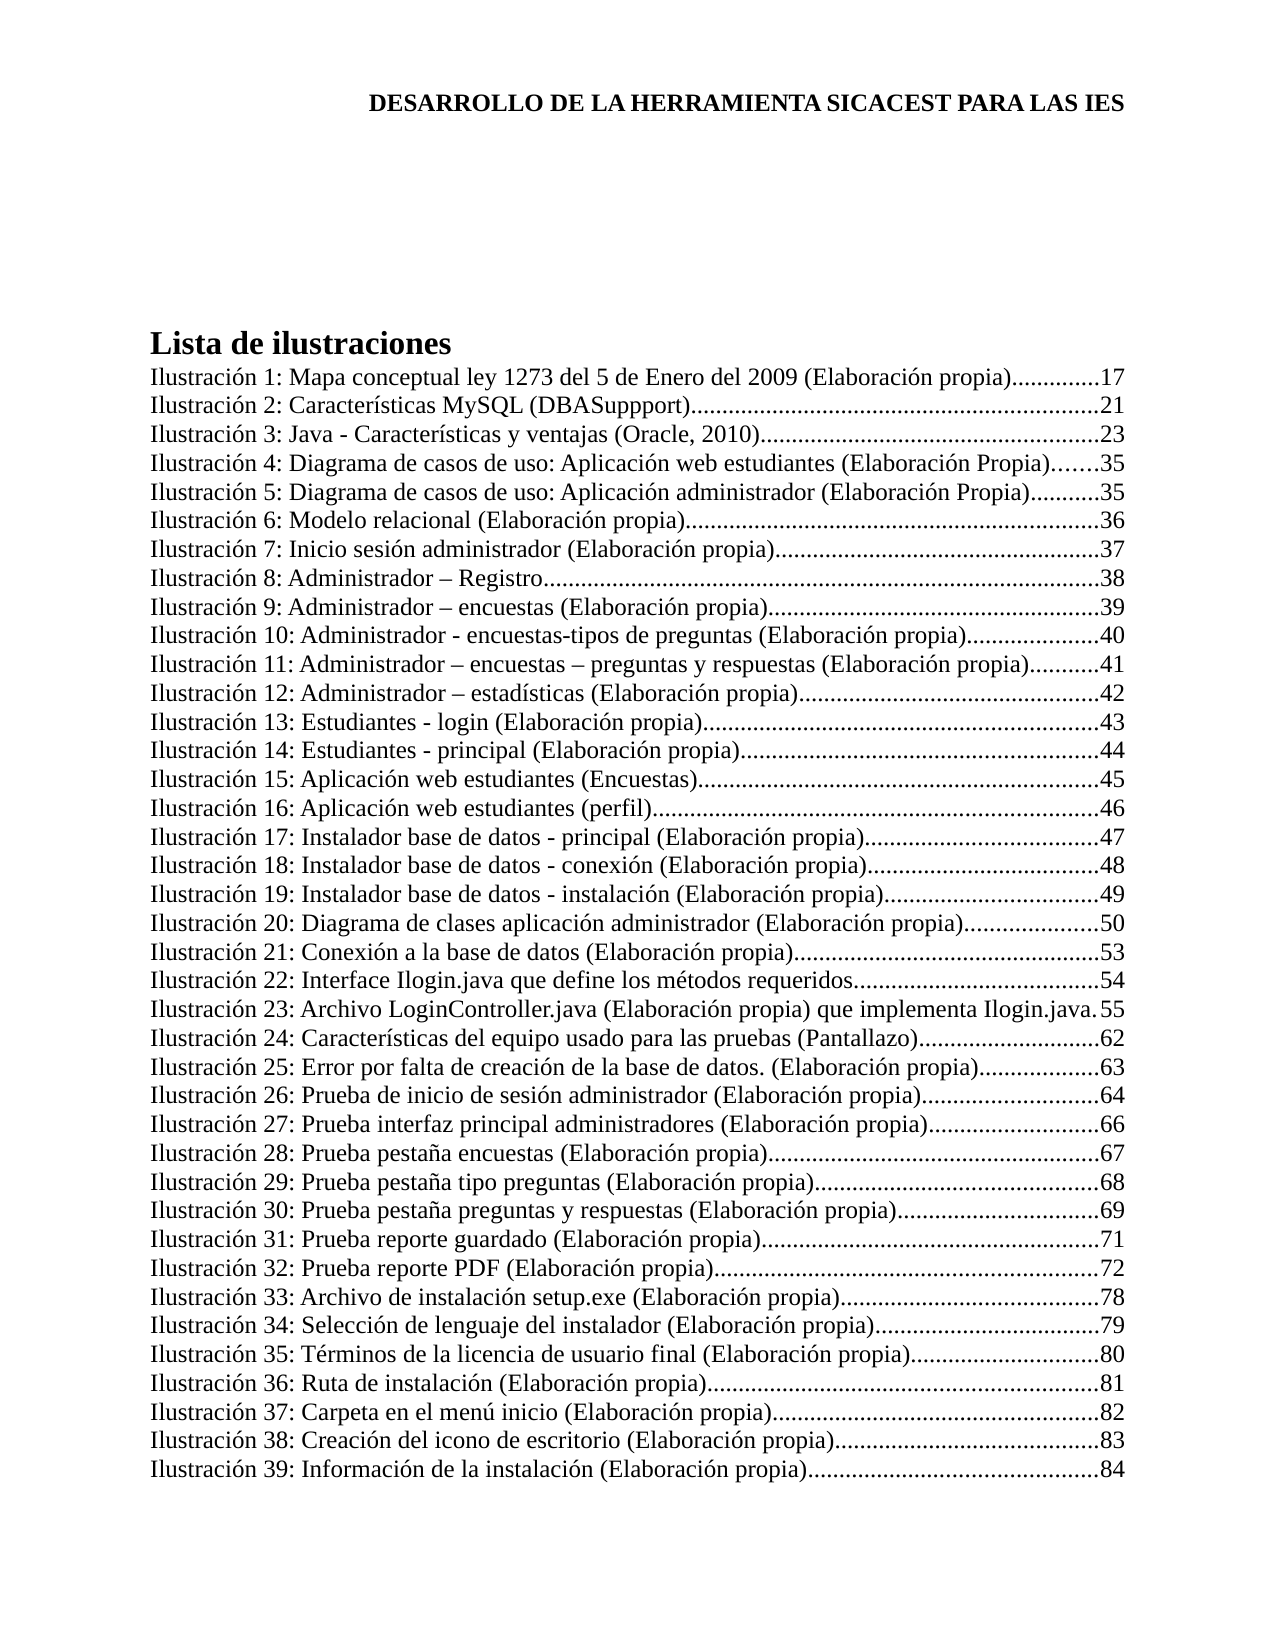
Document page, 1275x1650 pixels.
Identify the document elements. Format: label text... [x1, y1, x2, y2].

text Ilustración 5: Diagrama de casos de uso: Aplicación administrador (Elaboración Propia) 35 [150, 477, 1125, 505]
text Ilustración 6: Modelo relacional (Elaboración propia) 36 [150, 505, 1125, 534]
text Ilustración 24: Características del equipo usado para las pruebas (Pantallazo) 62 [150, 1023, 1125, 1052]
text Ilustración 4: Diagrama de casos de uso: Aplicación web estudiantes (Elaboración Propia) 35 [150, 448, 1125, 477]
text Ilustración 18: Instalador base de datos - conexión (Elaboración propia) 48 [150, 850, 1125, 879]
text Ilustración 26: Prueba de inicio de sesión administrador (Elaboración propia) 64 [150, 1080, 1125, 1109]
text Ilustración 10: Administrador - encuestas-tipos de preguntas (Elaboración propia) 40 [150, 620, 1125, 649]
text Ilustración 27: Prueba interfaz principal administradores (Elaboración propia) 66 [150, 1109, 1125, 1138]
text Ilustración 22: Interface Ilogin.java que define los métodos requeridos. 54 [150, 965, 1125, 994]
text Ilustración 15: Aplicación web estudiantes (Encuestas) 45 [150, 764, 1125, 793]
text Ilustración 39: Información de la instalación (Elaboración propia) 84 [150, 1454, 1125, 1483]
text Ilustración 1: Mapa conceptual ley 1273 del 5 de Enero del 2009 (Elaboración propia) 17 [150, 362, 1125, 390]
text Ilustración 13: Estudiantes - login (Elaboración propia) 43 [150, 707, 1125, 735]
text Ilustración 23: Archivo LoginController.java (Elaboración propia) que implementa Ilogin.java 55 [150, 994, 1125, 1023]
text Ilustración 32: Prueba reporte PDF (Elaboración propia) 72 [150, 1253, 1125, 1282]
text Ilustración 34: Selección de lenguaje del instalador (Elaboración propia) 79 [150, 1310, 1125, 1339]
text Ilustración 17: Instalador base de datos - principal (Elaboración propia) 47 [150, 822, 1125, 850]
text Ilustración 2: Características MySQL (DBASuppport) 21 [150, 390, 1125, 419]
text Ilustración 14: Estudiantes - principal (Elaboración propia) 44 [150, 735, 1125, 764]
subtitle Lista de ilustraciones [150, 323, 1125, 362]
text Ilustración 36: Ruta de instalación (Elaboración propia) 81 [150, 1368, 1125, 1397]
text Ilustración 7: Inicio sesión administrador (Elaboración propia) 37 [150, 534, 1125, 563]
text Ilustración 37: Carpeta en el menú inicio (Elaboración propia) 82 [150, 1397, 1125, 1425]
text Ilustración 20: Diagrama de clases aplicación administrador (Elaboración propia) 50 [150, 908, 1125, 937]
text Ilustración 38: Creación del icono de escritorio (Elaboración propia) 83 [150, 1425, 1125, 1454]
text Ilustración 31: Prueba reporte guardado (Elaboración propia) 71 [150, 1224, 1125, 1253]
text Ilustración 11: Administrador – encuestas – preguntas y respuestas (Elaboración propia) 41 [150, 649, 1125, 678]
text Ilustración 28: Prueba pestaña encuestas (Elaboración propia) 67 [150, 1138, 1125, 1167]
text Ilustración 35: Términos de la licencia de usuario final (Elaboración propia) 80 [150, 1339, 1125, 1368]
text Ilustración 9: Administrador – encuestas (Elaboración propia) 39 [150, 592, 1125, 620]
text Ilustración 3: Java - Características y ventajas (Oracle, 2010) 23 [150, 419, 1125, 448]
text Ilustración 16: Aplicación web estudiantes (perfil) 46 [150, 793, 1125, 822]
text Ilustración 30: Prueba pestaña preguntas y respuestas (Elaboración propia) 69 [150, 1195, 1125, 1224]
text Ilustración 25: Error por falta de creación de la base de datos. (Elaboración propia) 63 [150, 1052, 1125, 1080]
text Ilustración 12: Administrador – estadísticas (Elaboración propia) 42 [150, 678, 1125, 707]
text Ilustración 33: Archivo de instalación setup.exe (Elaboración propia) 78 [150, 1282, 1125, 1310]
text Ilustración 19: Instalador base de datos - instalación (Elaboración propia) 49 [150, 879, 1125, 908]
text Ilustración 8: Administrador – Registro 38 [150, 563, 1125, 592]
text Ilustración 29: Prueba pestaña tipo preguntas (Elaboración propia) 68 [150, 1167, 1125, 1195]
text Ilustración 21: Conexión a la base de datos (Elaboración propia) 53 [150, 937, 1125, 965]
